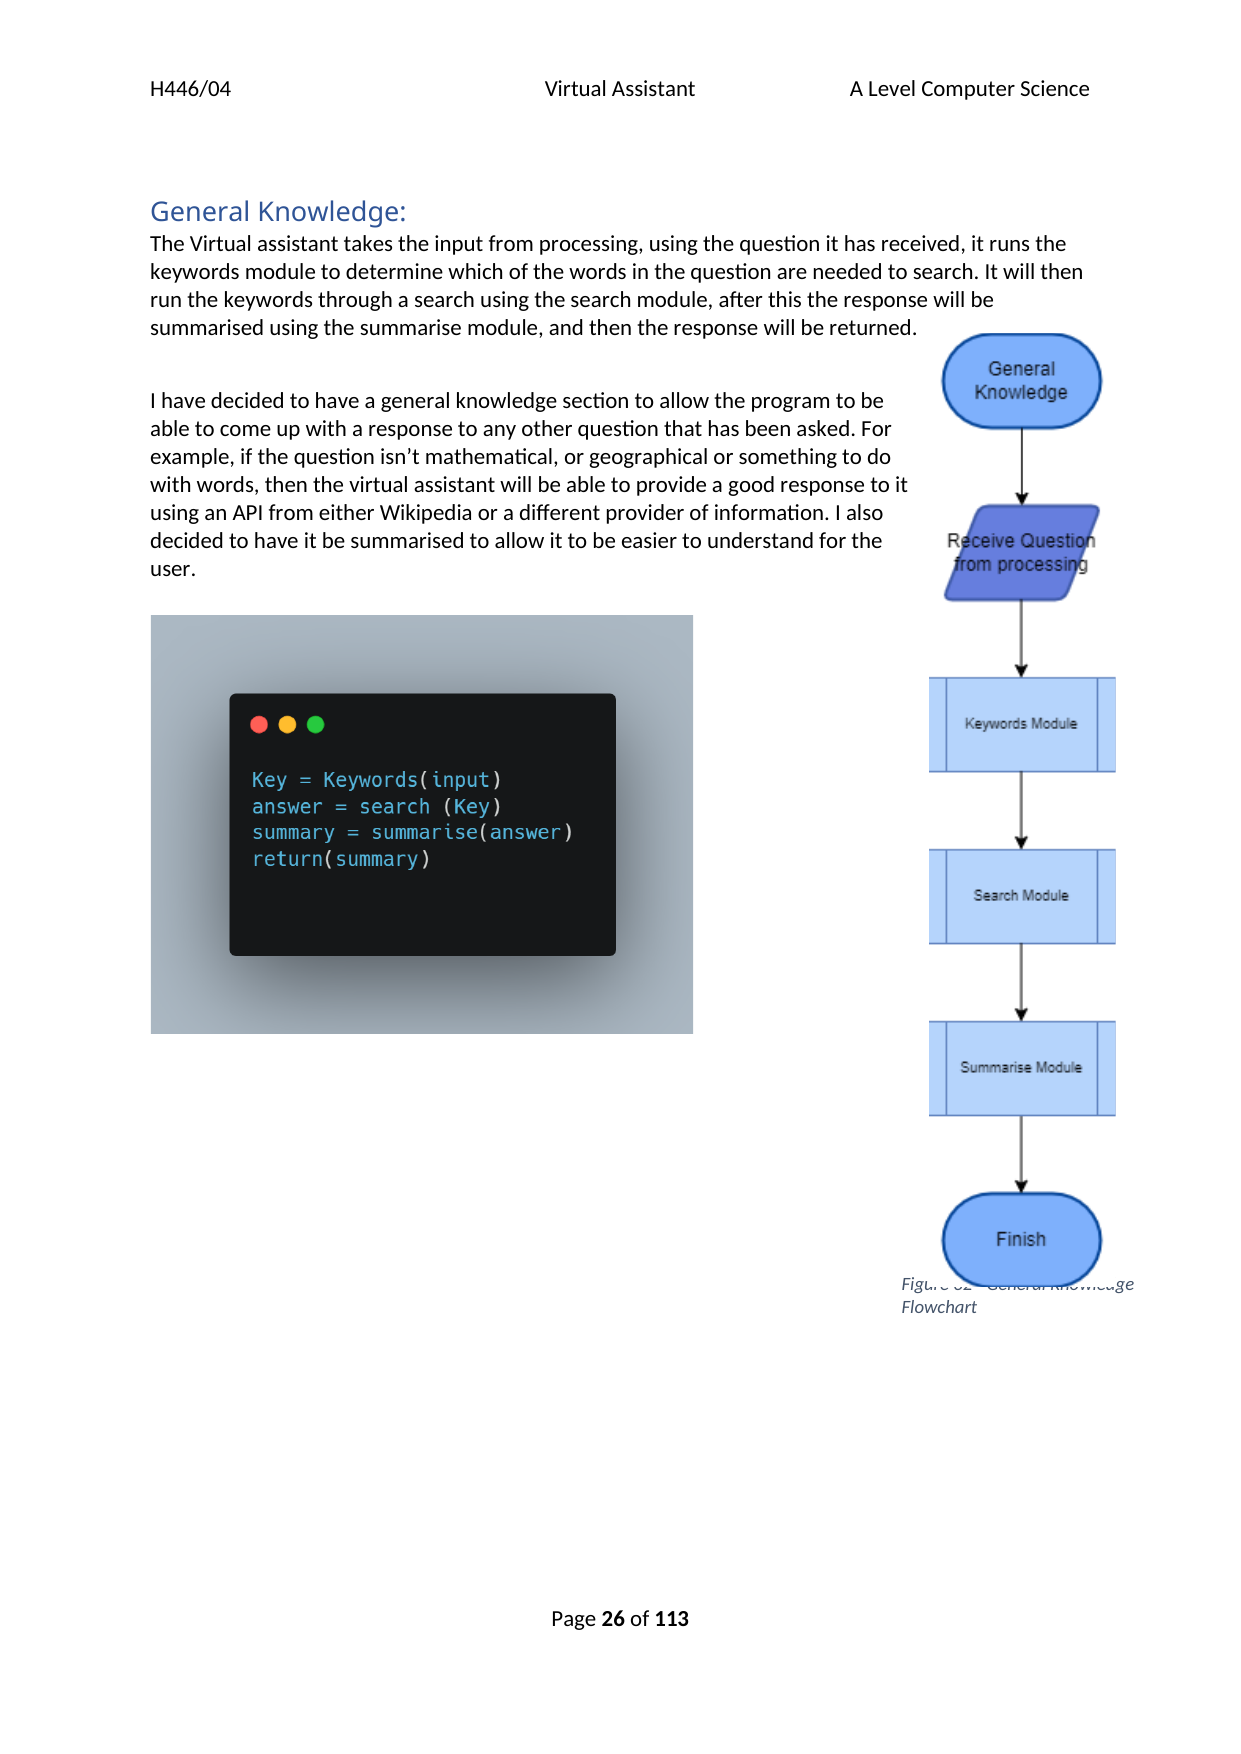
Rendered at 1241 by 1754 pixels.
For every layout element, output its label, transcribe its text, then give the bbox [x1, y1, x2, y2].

text The Virtual assistant takes the input from processing, using the question it has received, it runs the keywords module to determine which of the words in the question are needed to search. It will then run the keywords through a search using the search module, after this the response will be summarised using the summarise module, and then the response will be returned. [150, 229, 1090, 341]
subtitle General Knowledge: [150, 192, 1090, 229]
text I have decided to have a general knowledge section to allow the program to be able to come up with a response to any other question that has been asked. For example, if the question isn’t mathematical, or geographical or something to do with words, then the virtual assistant will be able to provide a good response to it using an API from either Wikipedia or a different provider of information. I also decided to have it be summarised to allow it to be easier to understand for the user. [150, 358, 929, 582]
text Figure 32 - General Knowledge Flowchart [901, 1272, 1151, 1318]
